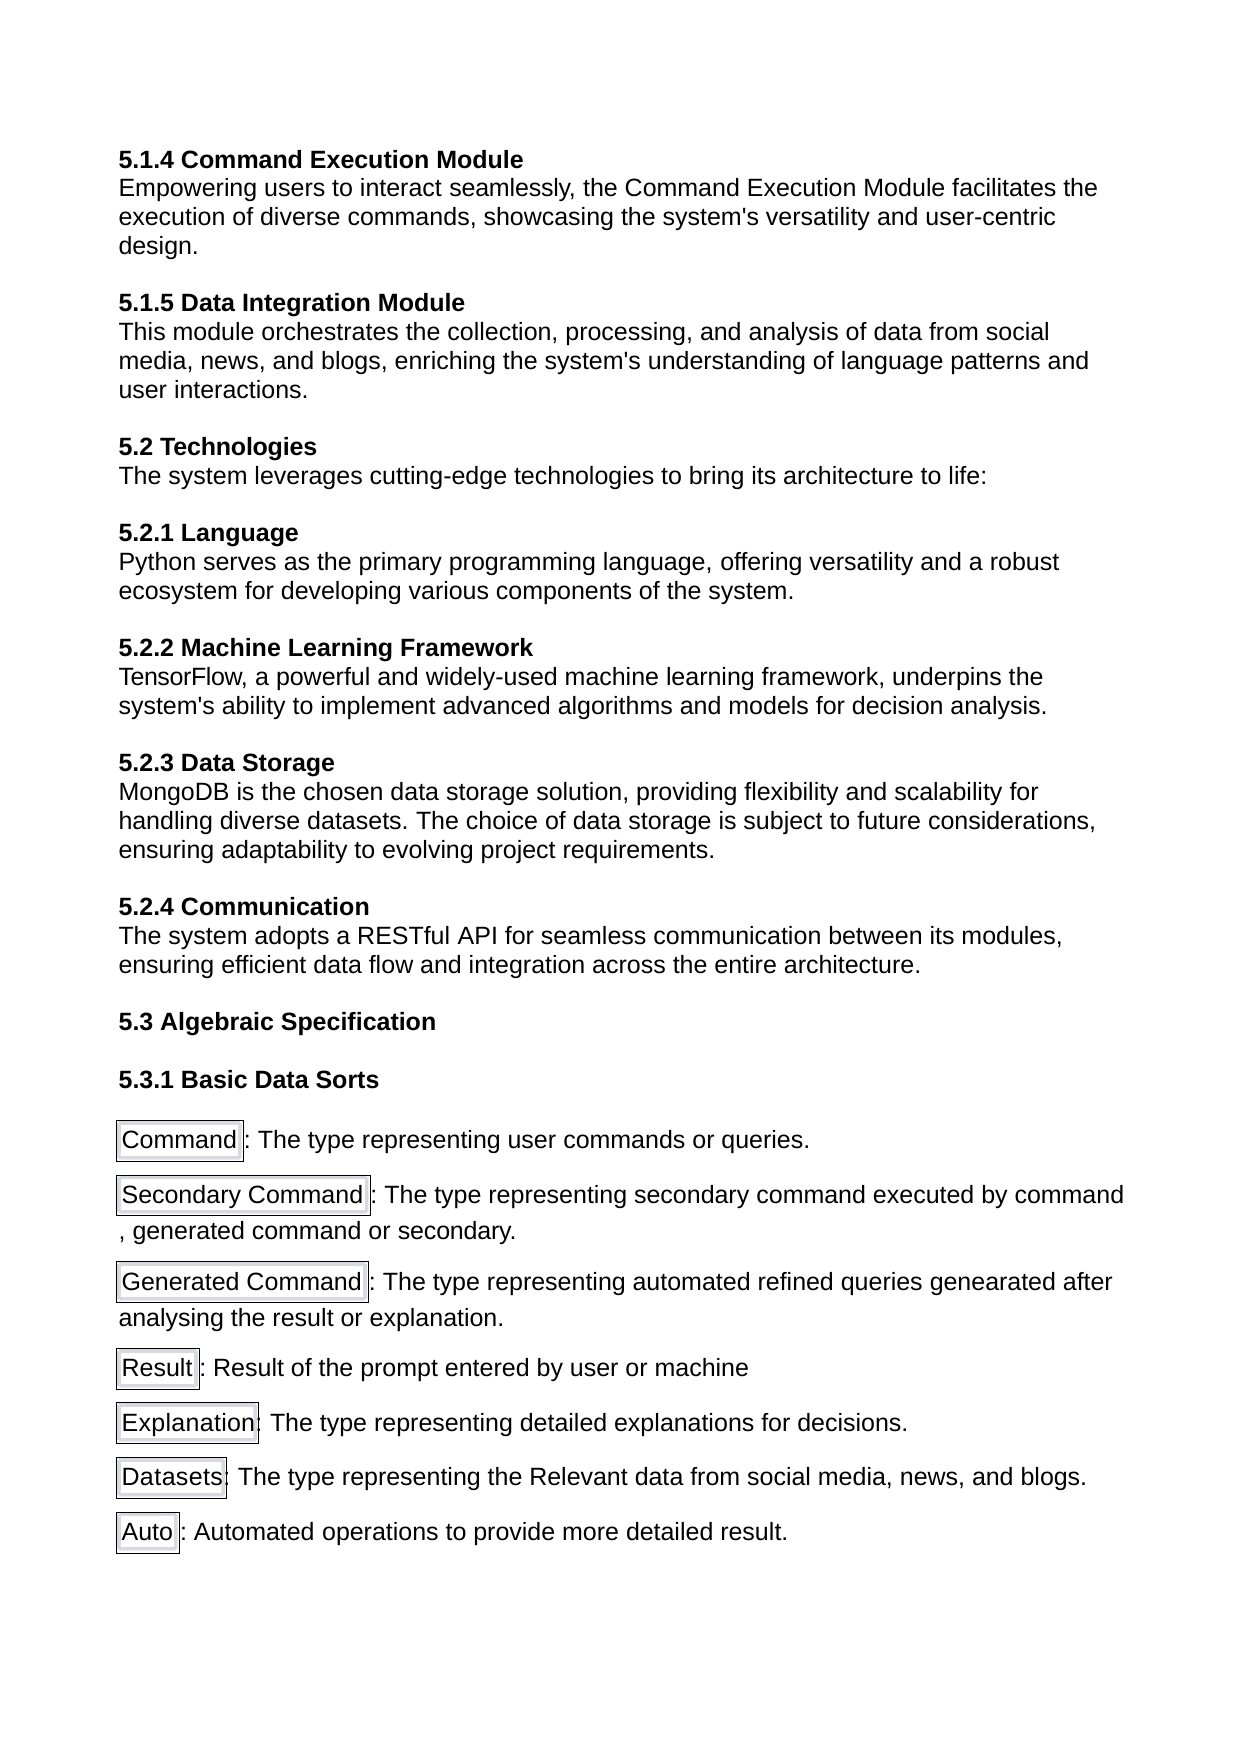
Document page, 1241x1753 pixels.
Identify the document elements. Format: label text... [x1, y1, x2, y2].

text 5.2.3 Data Storage [118, 749, 360, 777]
picture [117, 1262, 368, 1302]
text analysing the result or explanation. [118, 1304, 1134, 1332]
text TensorFlow, a powerful and widely-used machine learning framework, underpins the [118, 663, 1073, 691]
text Auto : Automated operations to provide more detailed result. [121, 1518, 1111, 1546]
text 5.1.4 Command Execution Module [118, 146, 548, 174]
text .3 Algebraic Specification [132, 1008, 460, 1036]
text 5.2.2 Machine Learning Framework [118, 634, 558, 662]
text The system leverages cutting-edge technologies to bring its architecture to life: [118, 462, 1013, 490]
picture [117, 1121, 243, 1161]
text MongoDB is the chosen data storage solution, providing flexibility and scalability for [118, 778, 1121, 806]
picture [117, 1403, 258, 1443]
text execution of diverse commands, showcasing the system's versatility and user-centric [118, 203, 1125, 231]
text 5 [118, 1008, 132, 1036]
text ensuring efficient data flow and integration across the entire architecture. [118, 951, 1086, 979]
picture [117, 1176, 370, 1215]
text design. [118, 232, 1125, 260]
text system's ability to implement advanced algorithms and models for decision analysis. [118, 692, 1073, 720]
text 5.2.4 Communication [118, 893, 394, 921]
picture [117, 1349, 199, 1389]
text 5.1.5 Data Integration Module [118, 289, 490, 317]
text Command : The type representing user commands or queries. [121, 1126, 831, 1154]
text Result : Result of the prompt entered by user or machine [121, 1354, 770, 1382]
text 5.2 Technologies [118, 433, 344, 461]
picture [117, 1458, 226, 1498]
text media, news, and blogs, enriching the system's understanding of language patterns and [118, 347, 1115, 375]
text Generated Command : The type representing automated refined queries genearated after [121, 1268, 1134, 1296]
text , [118, 1217, 132, 1245]
text handling diverse datasets. The choice of data storage is subject to future considerations, [118, 807, 1121, 835]
text user interactions. [118, 376, 1115, 404]
text Explanation: The type representing detailed explanations for decisions. [121, 1409, 1111, 1437]
text Python serves as the primary programming language, offering versatility and a robust [118, 548, 1084, 576]
text The system adopts a RESTful API for seamless communication between its modules, [118, 922, 1086, 950]
text generated command or secondary. [132, 1217, 543, 1245]
text Secondary Command : The type representing secondary command executed by command [121, 1181, 1145, 1209]
text This module orchestrates the collection, processing, and analysis of data from social [118, 318, 1115, 346]
text Empowering users to interact seamlessly, the Command Execution Module facilitates the [118, 174, 1125, 202]
text 5 [118, 1066, 157, 1094]
text ensuring adaptability to evolving project requirements. [118, 836, 1121, 864]
text 5.2.1 Language [118, 519, 324, 547]
text ecosystem for developing various components of the system. [118, 577, 1084, 605]
picture [117, 1513, 179, 1553]
text Datasets: The type representing the Relevant data from social media, news, and blogs. [121, 1463, 1111, 1491]
text .3.1 Basic Data Sorts [157, 1066, 460, 1094]
